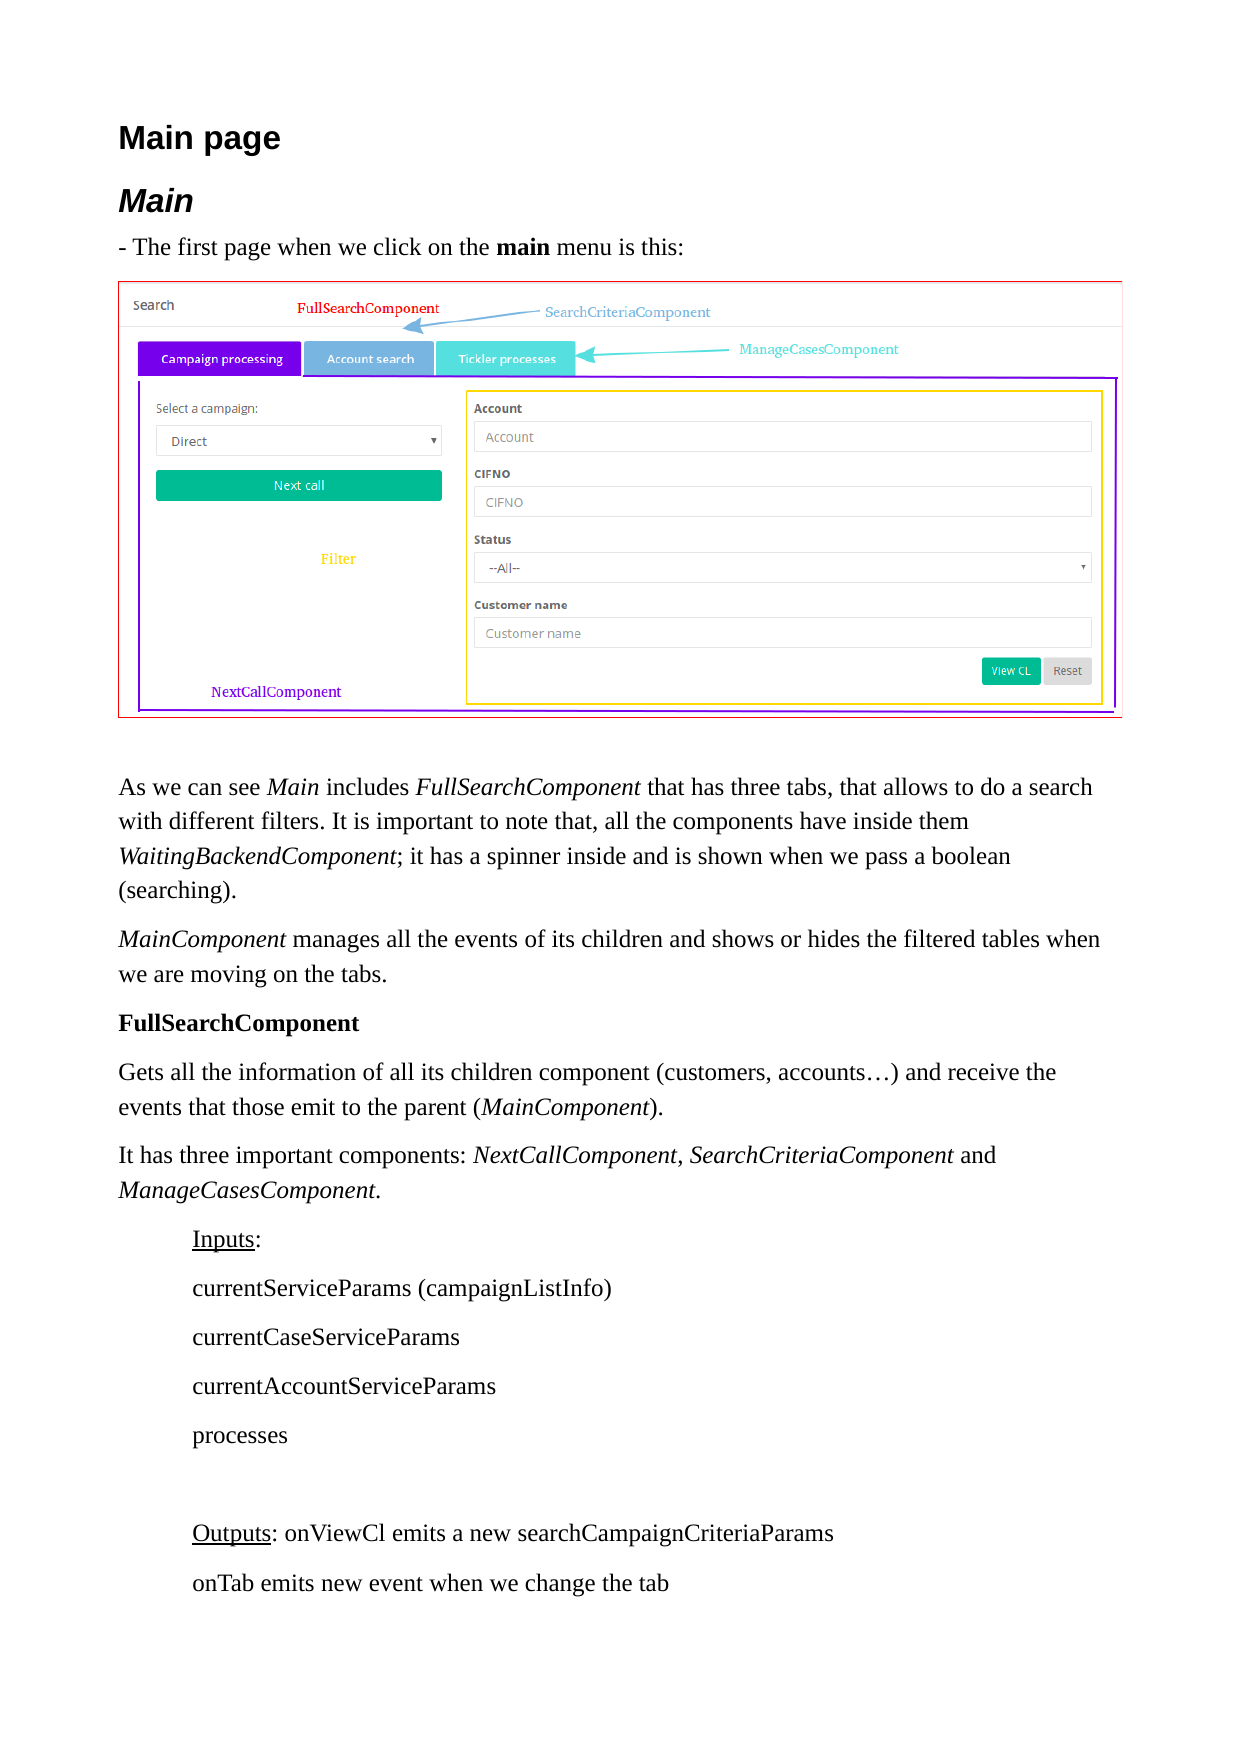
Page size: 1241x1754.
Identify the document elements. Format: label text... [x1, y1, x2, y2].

text As we can see Main includes FullSearchComponent that has three tabs, that allows to do a search with different filters. It is important to note that, all the components have inside them WaitingBackendComponent; it has a spinner inside and is shown when we pass a boolean (searching). [118, 772, 1122, 904]
text currentCaseServiceParams [118, 1322, 1122, 1351]
text It has three important components: NextCallComponent, SearchCriteriaComponent and ManageCasesComponent. [118, 1141, 1122, 1204]
subtitle Main [118, 182, 1122, 220]
text MainComponent manages all the events of its children and shows or hides the filtered tables when we are moving on the tabs. [118, 924, 1122, 988]
text Gets all the information of all its children component (customers, accounts…) and receive the events that those emit to the parent (MainComponent). [118, 1057, 1122, 1120]
text onTab emits new event when we change the tab [118, 1568, 1122, 1596]
text Inputs: [118, 1224, 1122, 1253]
text currentServiceParams (campaignListInfo) [118, 1273, 1122, 1302]
text Outputs: onViewCl emits a new searchCampaignCriteriaParams [118, 1518, 1122, 1547]
text processes [118, 1420, 1122, 1449]
text - The first page when we click on the main menu is this: [118, 232, 1122, 261]
picture [118, 281, 1123, 718]
text FullSearchComponent [118, 1008, 1122, 1037]
subtitle Main page [118, 118, 1122, 157]
text currentAccountServiceParams [118, 1371, 1122, 1400]
